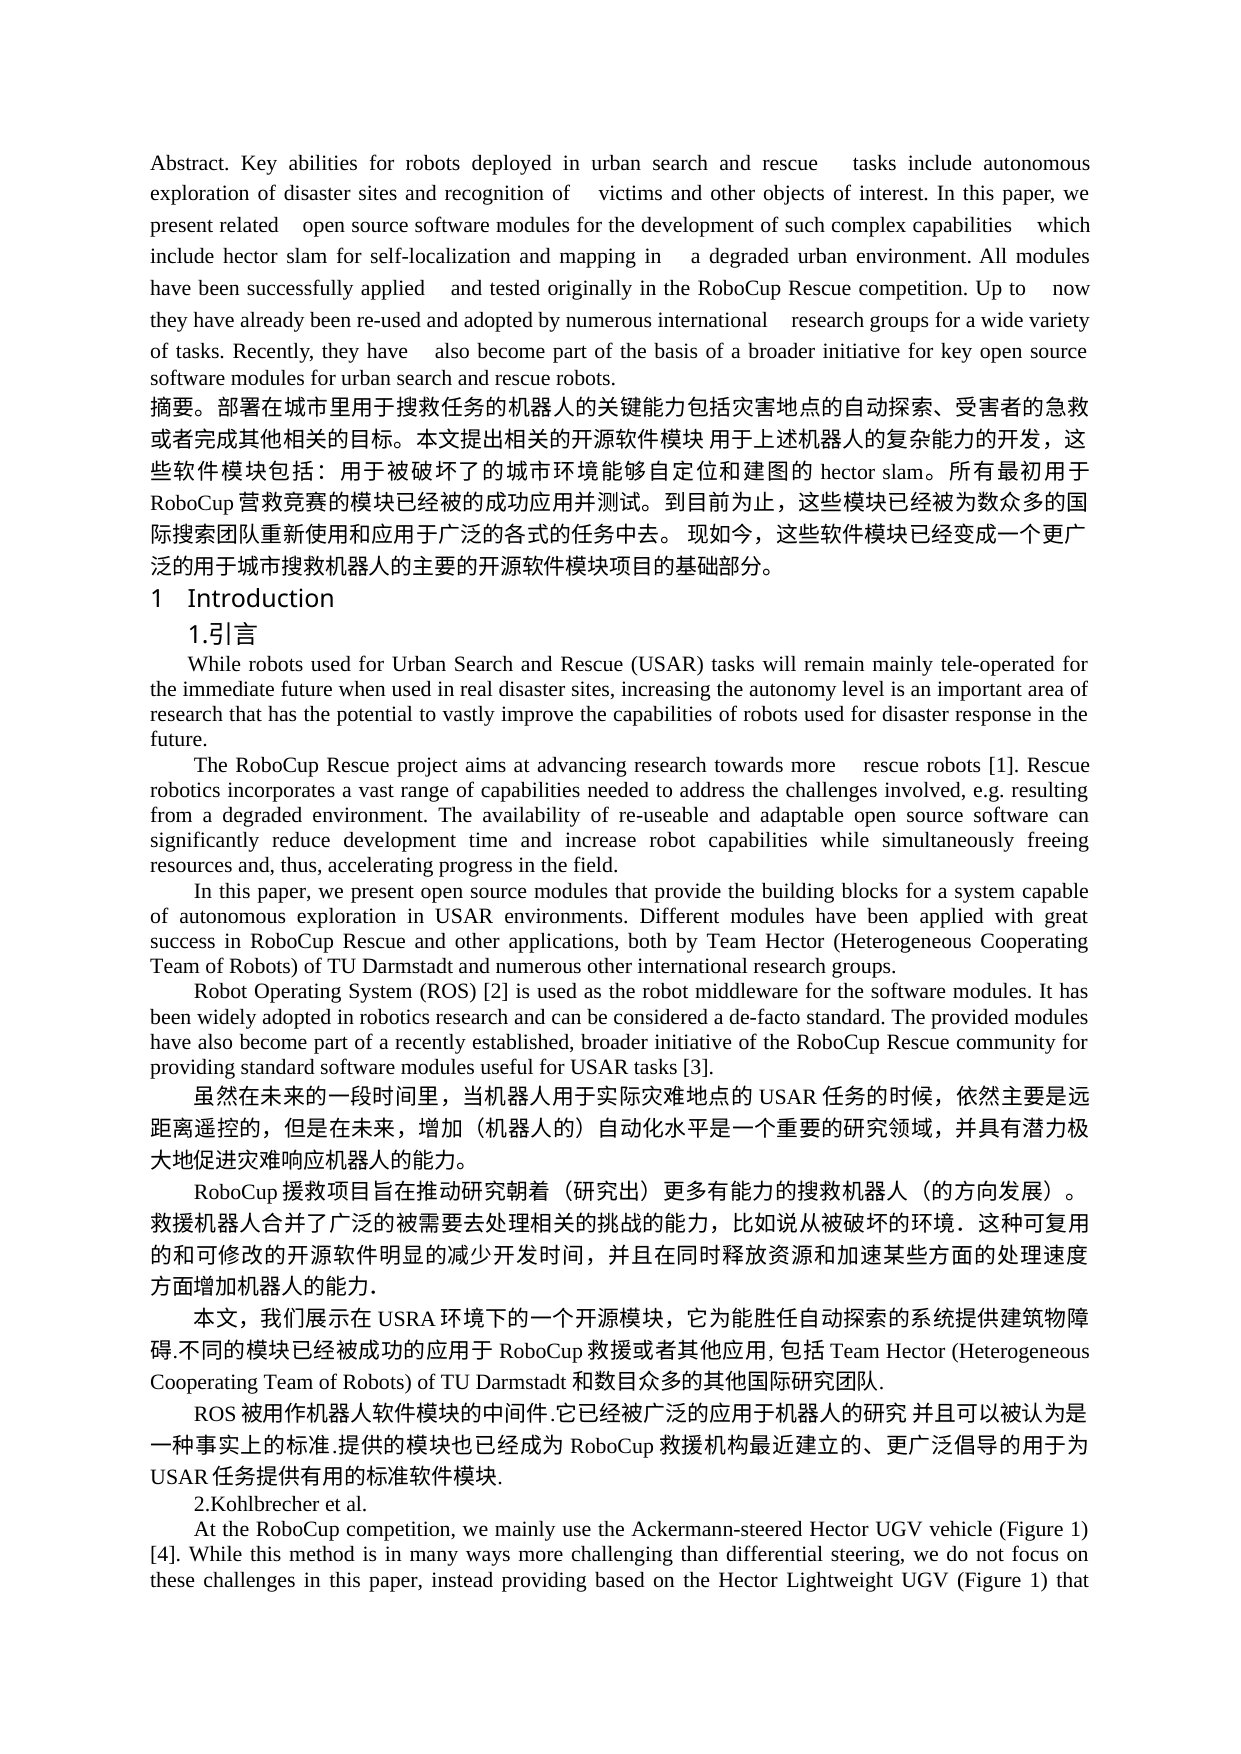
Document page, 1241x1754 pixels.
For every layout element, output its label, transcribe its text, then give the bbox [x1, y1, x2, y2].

list Introduction [150, 580, 1090, 614]
text At the RoboCup competition, we mainly use the Ackermann-steered Hector UGV vehicle (Figure 1)[4]. While this method is in many ways more challenging than differential steering, we do not focus on these challenges in this paper, instead providing based on the Hector Lightweight UGV (Figure 1) that [150, 1516, 1090, 1592]
list 1.引言 [187, 614, 1090, 651]
text Robot Operating System (ROS) [2] is used as the robot middleware for the software modules. It has been widely adopted in robotics research and can be considered a de-facto standard. The provided modules have also become part of a recently established, broader initiative of the RoboCup Rescue community for providing standard software modules useful for USAR tasks [3]. [150, 978, 1090, 1079]
text 摘要。部署在城市里用于搜救任务的机器人的关键能力包括灾害地点的自动探索、受害者的急救 或者完成其他相关的目标。本文提出相关的开源软件模块 用于上述机器人的复杂能力的开发，这些软件模块包括：用于被破坏了的城市环境能够自定位和建图的hector slam。所有最初用于RoboCup营救竞赛的模块已经被的成功应用并测试。到目前为止，这些模块已经被为数众多的国际搜索团队重新使用和应用于广泛的各式的任务中去。 现如今，这些软件模块已经变成一个更广泛的用于城市搜救机器人的主要的开源软件模块项目的基础部分。 [150, 390, 1090, 580]
text In this paper, we present open source modules that provide the building blocks for a system capable of autonomous exploration in USAR environments. Different modules have been applied with great success in RoboCup Rescue and other applications, both by Team Hector (Heterogeneous Cooperating Team of Robots) of TU Darmstadt and numerous other international research groups. [150, 878, 1090, 978]
text Abstract. Key abilities for robots deployed in urban search and rescue tasks include autonomous exploration of disaster sites and recognition of victims and other objects of interest. In this paper, we present related open source software modules for the development of such complex capabilities which include hector slam for self-localization and mapping in a degraded urban environment. All modules have been successfully applied and tested originally in the RoboCup Rescue competition. Up to now they have already been re-used and adopted by numerous international research groups for a wide variety of tasks. Recently, they have also become part of the basis of a broader initiative for key open source software modules for urban search and rescue robots. [150, 150, 1090, 390]
text The RoboCup Rescue project aims at advancing research towards more rescue robots [1]. Rescue robotics incorporates a vast range of capabilities needed to address the challenges involved, e.g. resulting from a degraded environment. The availability of re-useable and adaptable open source software can significantly reduce development time and increase robot capabilities while simultaneously freeing resources and, thus, accelerating progress in the field. [150, 752, 1090, 878]
text ROS被用作机器人软件模块的中间件.它已经被广泛的应用于机器人的研究 并且可以被认为是一种事实上的标准.提供的模块也已经成为RoboCup救援机构最近建立的、更广泛倡导的用于为USAR任务提供有用的标准软件模块. [150, 1396, 1090, 1491]
text 本文，我们展示在USRA环境下的一个开源模块，它为能胜任自动探索的系统提供建筑物障碍.不同的模块已经被成功的应用于RoboCup救援或者其他应用, 包括Team Hector (Heterogeneous Cooperating Team of Robots) of TU Darmstadt 和数目众多的其他国际研究团队. [150, 1301, 1090, 1396]
text 虽然在未来的一段时间里，当机器人用于实际灾难地点的USAR任务的时候，依然主要是远距离遥控的，但是在未来，增加（机器人的）自动化水平是一个重要的研究领域，并具有潜力极大地促进灾难响应机器人的能力。 [150, 1079, 1090, 1174]
text 2.Kohlbrecher et al. [150, 1491, 1090, 1516]
text While robots used for Urban Search and Rescue (USAR) tasks will remain mainly tele-operated for the immediate future when used in real disaster sites, increasing the autonomy level is an important area of research that has the potential to vastly improve the capabilities of robots used for disaster response in the future. [150, 651, 1090, 752]
text RoboCup援救项目旨在推动研究朝着（研究出）更多有能力的搜救机器人（的方向发展）。救援机器人合并了广泛的被需要去处理相关的挑战的能力，比如说从被破坏的环境．这种可复用的和可修改的开源软件明显的减少开发时间，并且在同时释放资源和加速某些方面的处理速度 方面增加机器人的能力． [150, 1174, 1090, 1301]
